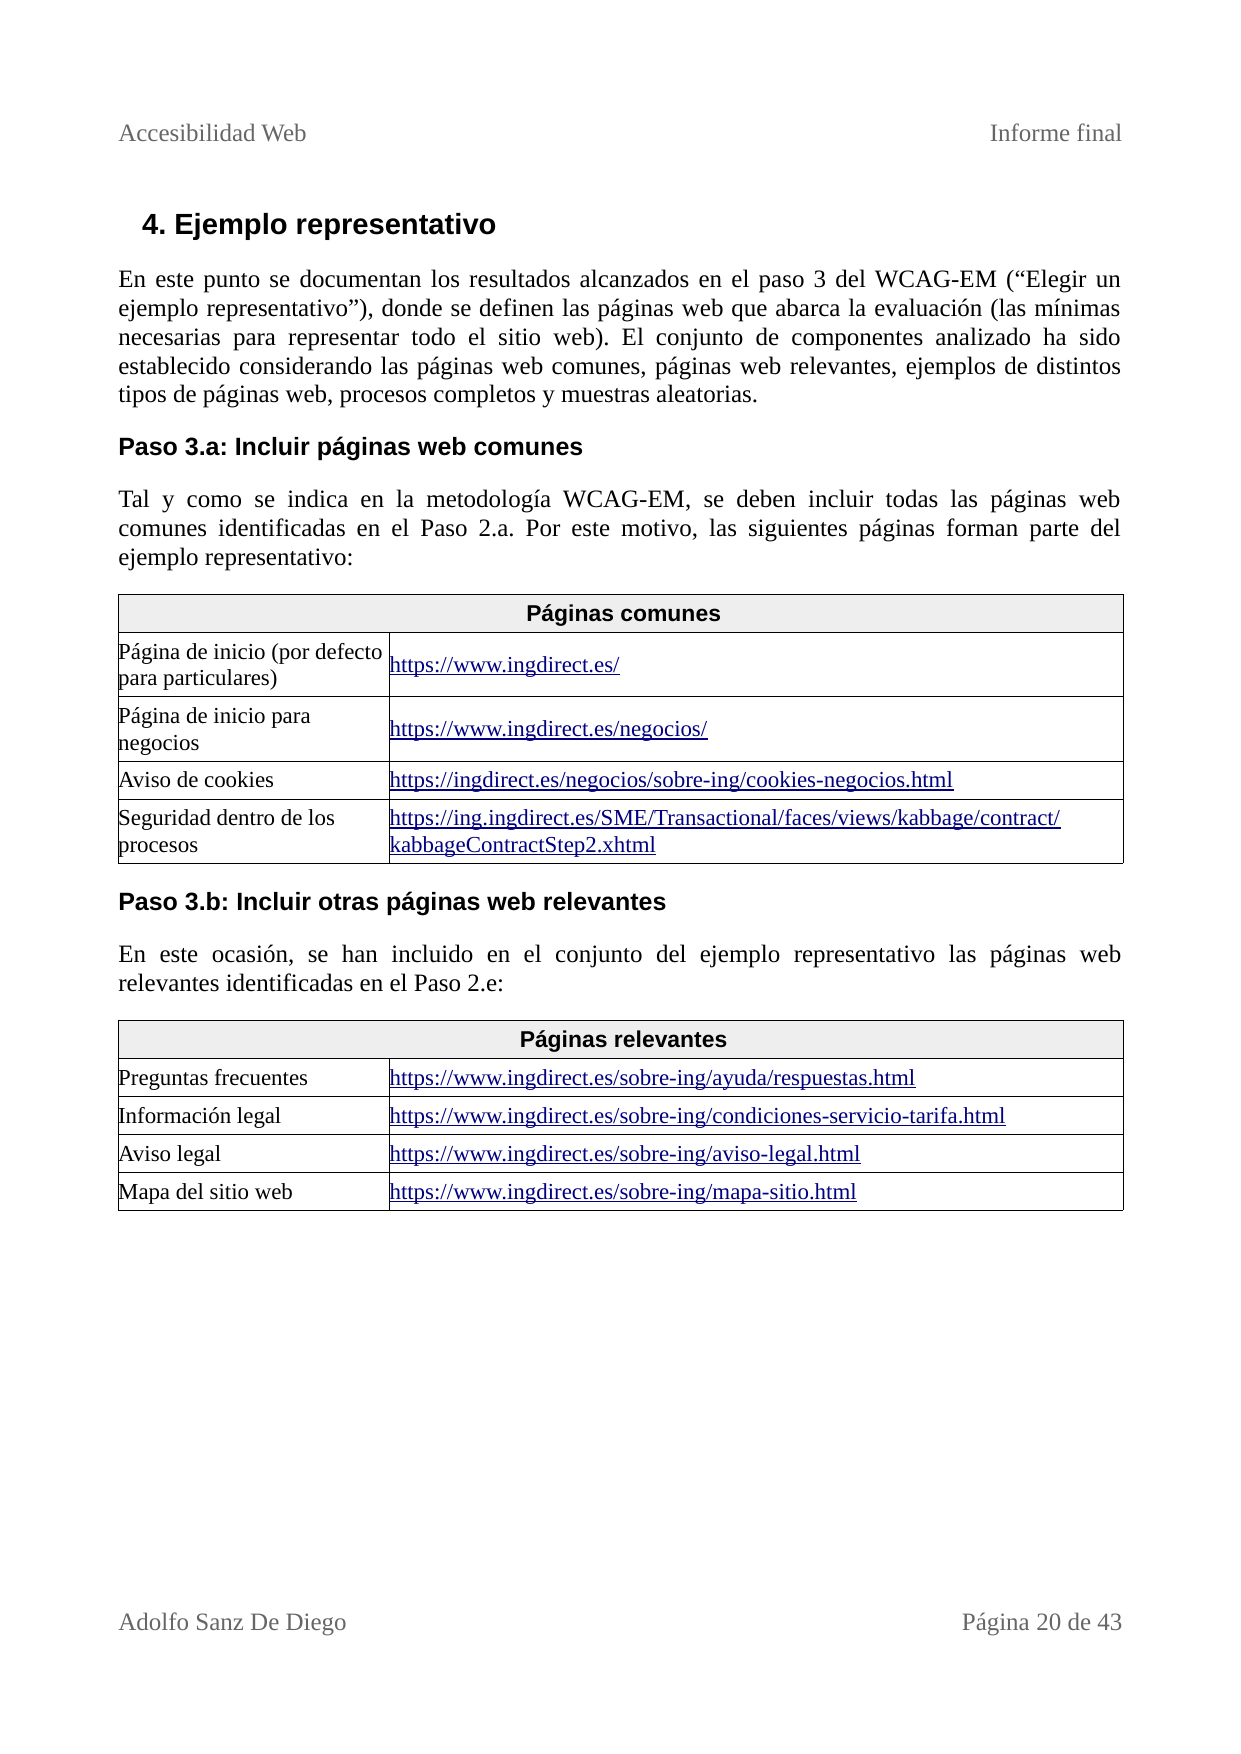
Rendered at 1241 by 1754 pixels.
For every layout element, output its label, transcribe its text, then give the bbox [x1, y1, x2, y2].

subtitle Paso 3.b: Incluir otras páginas web relevantes [118, 887, 1122, 915]
text Tal y como se indica en la metodología WCAG-EM, se deben incluir todas las páginas web comunes identificadas en el Paso 2.a. Por este motivo, las siguientes páginas forman parte del ejemplo representativo: [118, 484, 1122, 571]
table_cell Mapa del sitio web [119, 1173, 389, 1210]
text En este ocasión, se han incluido en el conjunto del ejemplo representativo las páginas web relevantes identificadas en el Paso 2.e: [118, 939, 1122, 997]
table_cell https://www.ingdirect.es/ [390, 633, 1123, 696]
table_cell https://www.ingdirect.es/sobre-ing/aviso-legal.html [390, 1135, 1123, 1172]
table_cell Preguntas frecuentes [119, 1059, 389, 1096]
table_cell https://ing.ingdirect.es/SME/Transactional/faces/views/kabbage/contract/kabbageContractStep2.xhtml [390, 800, 1123, 863]
table_cell https://ingdirect.es/negocios/sobre-ing/cookies-negocios.html [390, 762, 1123, 799]
table_header Páginas relevantes [119, 1021, 1123, 1058]
table_cell Información legal [119, 1097, 389, 1134]
table_cell https://www.ingdirect.es/sobre-ing/ayuda/respuestas.html [390, 1059, 1123, 1096]
subtitle Paso 3.a: Incluir páginas web comunes [118, 432, 1122, 461]
text En este punto se documentan los resultados alcanzados en el paso 3 del WCAG-EM (“Elegir un ejemplo representativo”), donde se definen las páginas web que abarca la evaluación (las mínimas necesarias para representar todo el sitio web). El conjunto de componentes analizado ha sido establecido considerando las páginas web comunes, páginas web relevantes, ejemplos de distintos tipos de páginas web, procesos completos y muestras aleatorias. [118, 264, 1122, 408]
table_cell Página de inicio para negocios [119, 697, 389, 761]
table_header Páginas comunes [119, 595, 1123, 632]
table_cell Seguridad dentro de los procesos [119, 800, 389, 863]
table_cell https://www.ingdirect.es/sobre-ing/mapa-sitio.html [390, 1173, 1123, 1210]
subtitle Ejemplo representativo [142, 207, 1122, 241]
table_cell https://www.ingdirect.es/sobre-ing/condiciones-servicio-tarifa.html [390, 1097, 1123, 1134]
table_cell Aviso legal [119, 1135, 389, 1172]
table_cell Aviso de cookies [119, 762, 389, 799]
table_cell Página de inicio (por defecto para particulares) [119, 633, 389, 696]
table_cell https://www.ingdirect.es/negocios/ [390, 697, 1123, 761]
